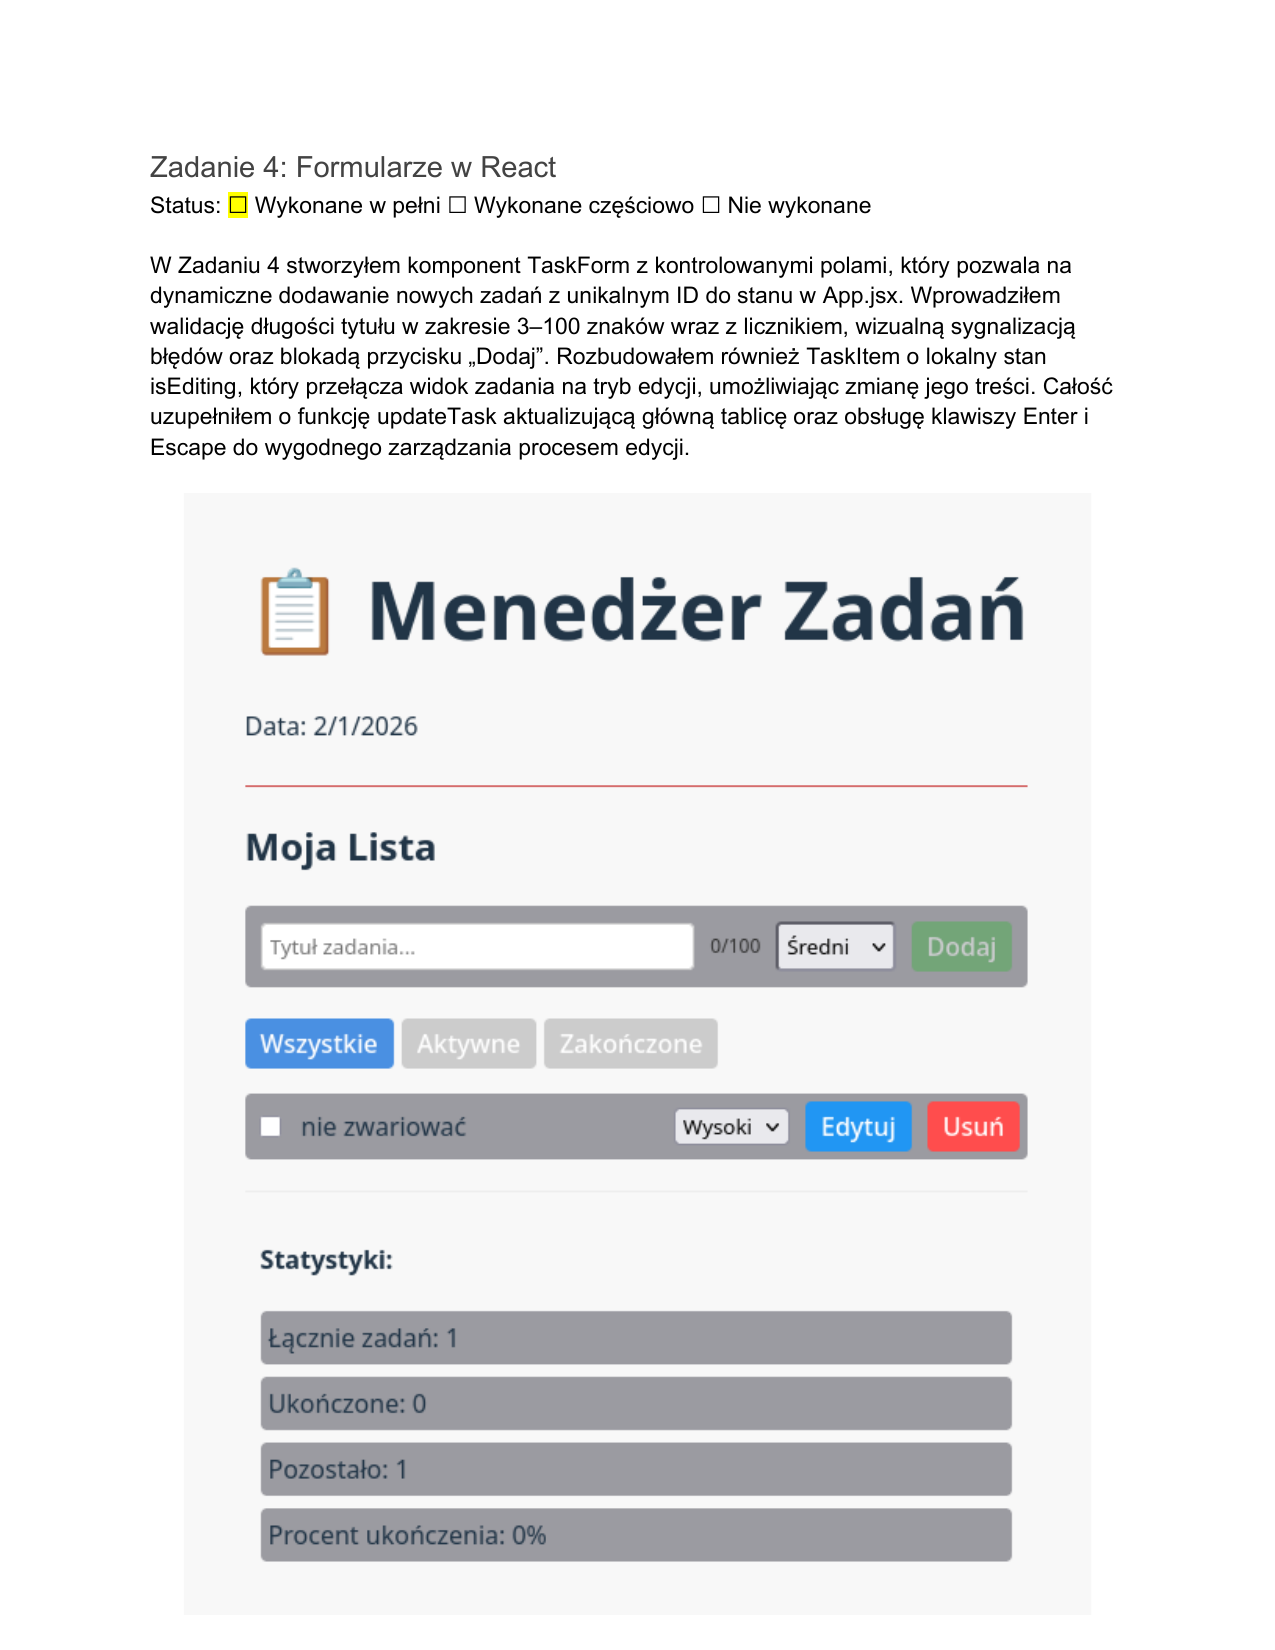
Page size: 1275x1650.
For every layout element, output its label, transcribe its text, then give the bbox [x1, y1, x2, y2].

picture [183, 493, 1092, 1615]
subtitle Zadanie 4: Formularze w React [150, 150, 1125, 183]
text W Zadaniu 4 stworzyłem komponent TaskForm z kontrolowanymi polami, który pozwala na dynamiczne dodawanie nowych zadań z unikalnym ID do stanu w App.jsx. Wprowadziłem walidację długości tytułu w zakresie 3–100 znaków wraz z licznikiem, wizualną sygnalizacją błędów oraz blokadą przycisku „Dodaj”. Rozbudowałem również TaskItem o lokalny stan isEditing, który przełącza widok zadania na tryb edycji, umożliwiając zmianę jego treści. Całość uzupełniłem o funkcję updateTask aktualizującą główną tablicę oraz obsługę klawiszy Enter i Escape do wygodnego zarządzania procesem edycji. [150, 252, 1125, 460]
text Status: ☐ Wykonane w pełni ☐ Wykonane częściowo ☐ Nie wykonane [150, 192, 1125, 218]
